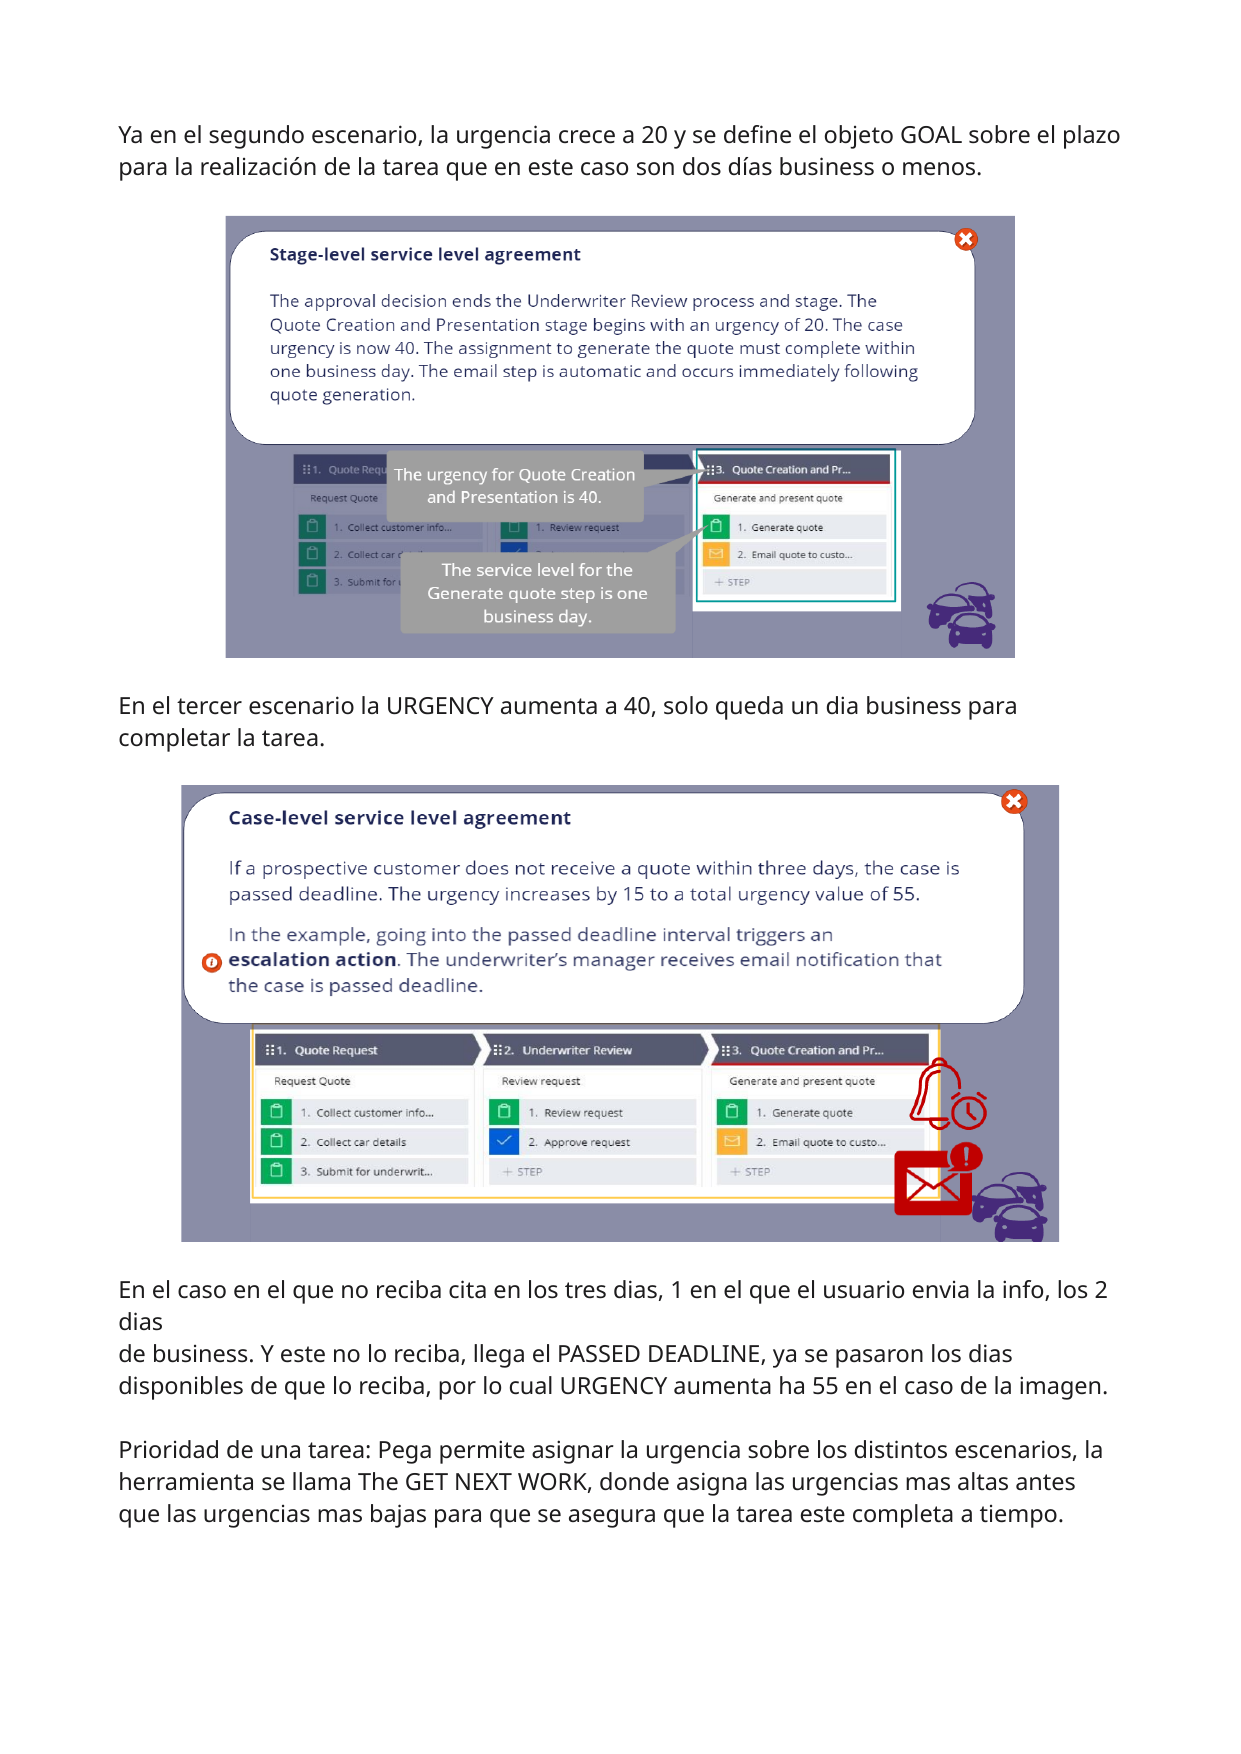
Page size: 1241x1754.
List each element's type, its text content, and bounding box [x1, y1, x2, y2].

text Prioridad de una tarea: Pega permite asignar la urgencia sobre los distintos escenarios, la herramienta se llama The GET NEXT WORK, donde asigna las urgencias mas altas antes que las urgencias mas bajas para que se asegura que la tarea este completa a tiempo. [118, 1433, 1122, 1529]
text En el caso en el que no reciba cita en los tres dias, 1 en el que el usuario envia la info, los 2 dias [118, 1273, 1122, 1337]
text Ya en el segundo escenario, la urgencia crece a 20 y se define el objeto GOAL sobre el plazo para la realización de la tarea que en este caso son dos días business o menos. [118, 118, 1122, 182]
text En el tercer escenario la URGENCY aumenta a 40, solo queda un dia business para completar la tarea. [118, 689, 1122, 753]
text de business. Y este no lo reciba, llega el PASSED DEADLINE, ya se pasaron los dias disponibles de que lo reciba, por lo cual URGENCY aumenta ha 55 en el caso de la imagen. [118, 1337, 1122, 1401]
